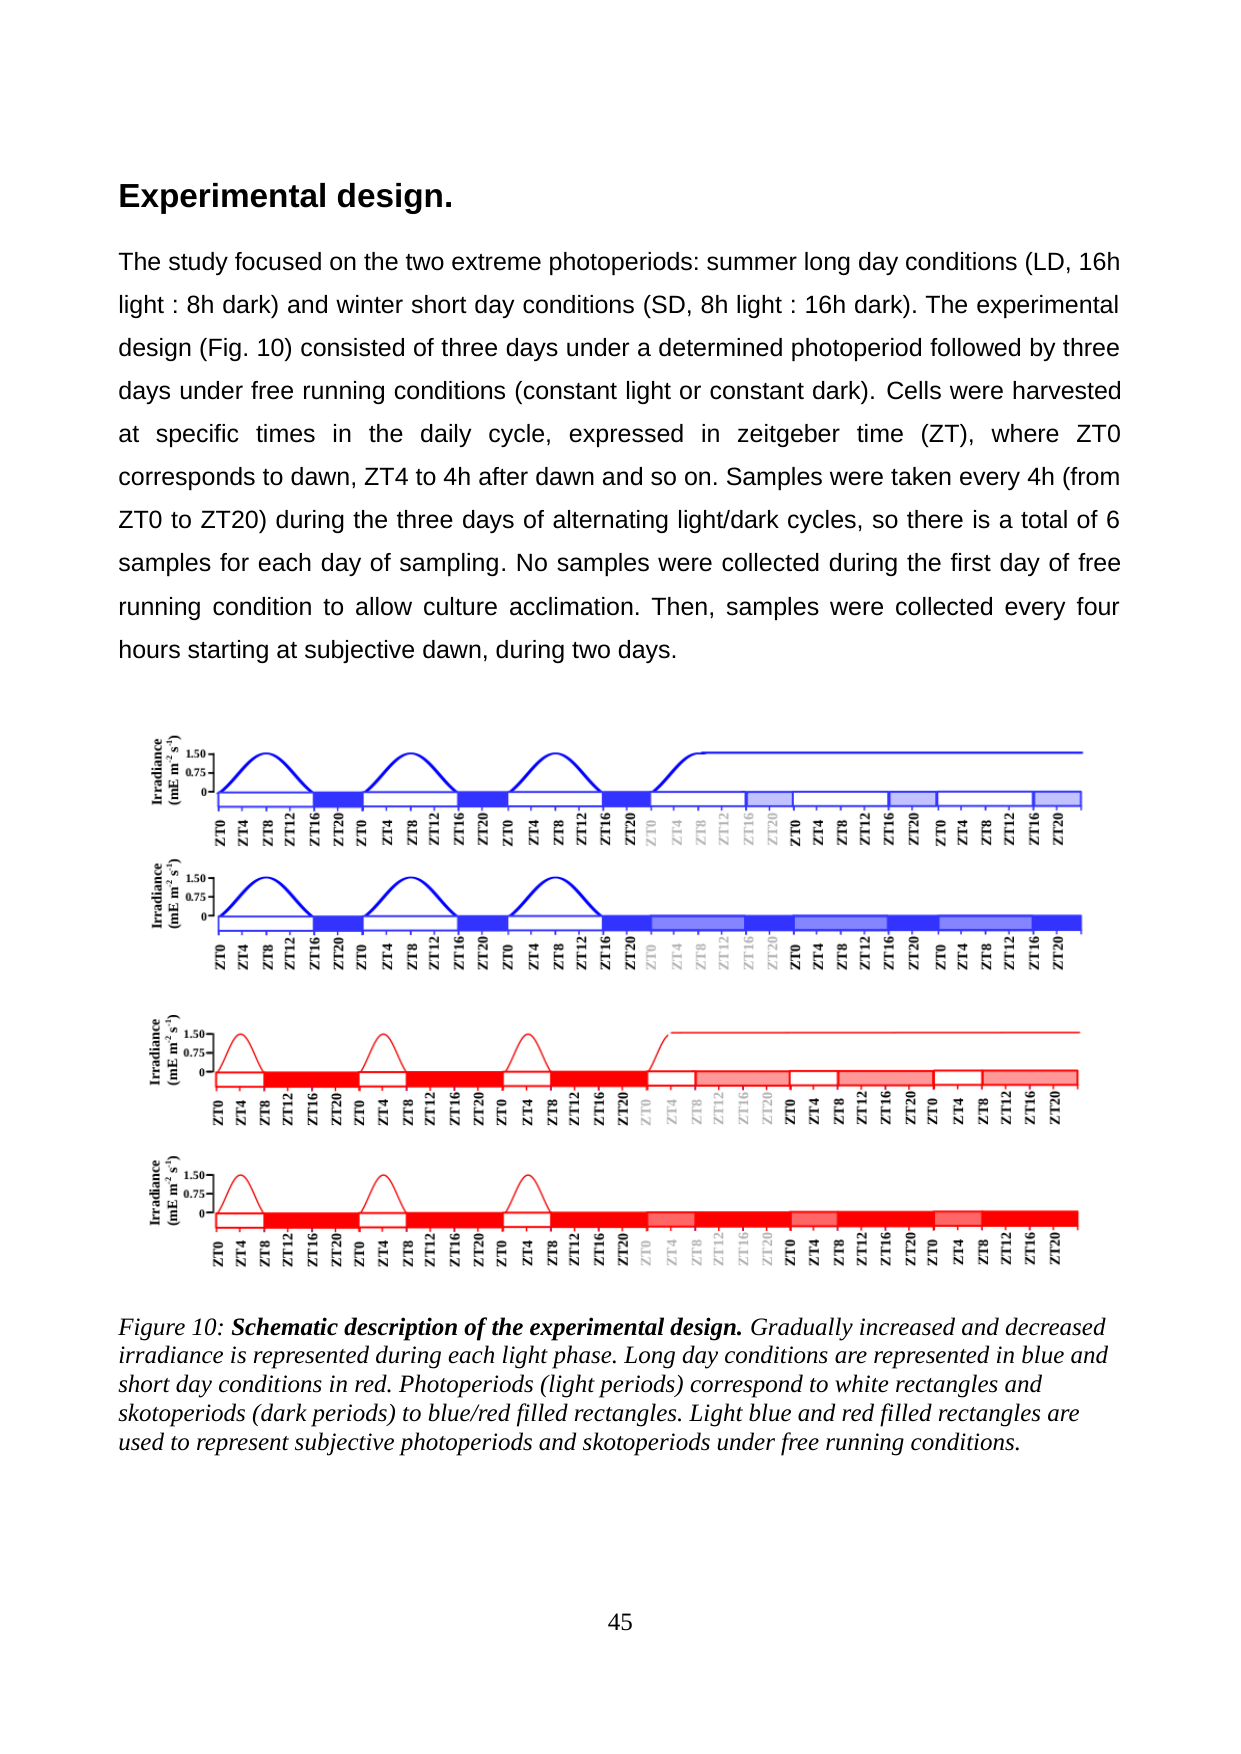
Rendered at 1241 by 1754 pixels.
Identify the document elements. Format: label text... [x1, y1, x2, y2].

text The study focused on the two extreme photoperiods: summer long day conditions (LD, 16h light : 8h dark) and winter short day conditions (SD, 8h light : 16h dark). The experimental design (Fig. 10) consisted of three days under a determined photoperiod followed by three days under free running conditions (constant light or constant dark). Cells were harvested at specific times in the daily cycle, expressed in zeitgeber time (ZT), where ZT0 corresponds to dawn, ZT4 to 4h after dawn and so on. Samples were taken every 4h (from ZT0 to ZT20) during the three days of alternating light/dark cycles, so there is a total of 6 samples for each day of sampling. No samples were collected during the first day of free running condition to allow culture acclimation. Then, samples were collected every four hours starting at subjective dawn, during two days. [118, 246, 1122, 663]
subtitle Experimental design. [118, 176, 1122, 215]
text Figure 10: Schematic description of the experimental design. Gradually increased and decreased irradiance is represented during each light phase. Long day conditions are represented in blue and short day conditions in red. Photoperiods (light periods) correspond to white rectangles and skotoperiods (dark periods) to blue/red filled rectangles. Light blue and red filled rectangles are used to represent subjective photoperiods and skotoperiods under free running conditions. [118, 1312, 1122, 1455]
picture [118, 715, 1123, 1312]
